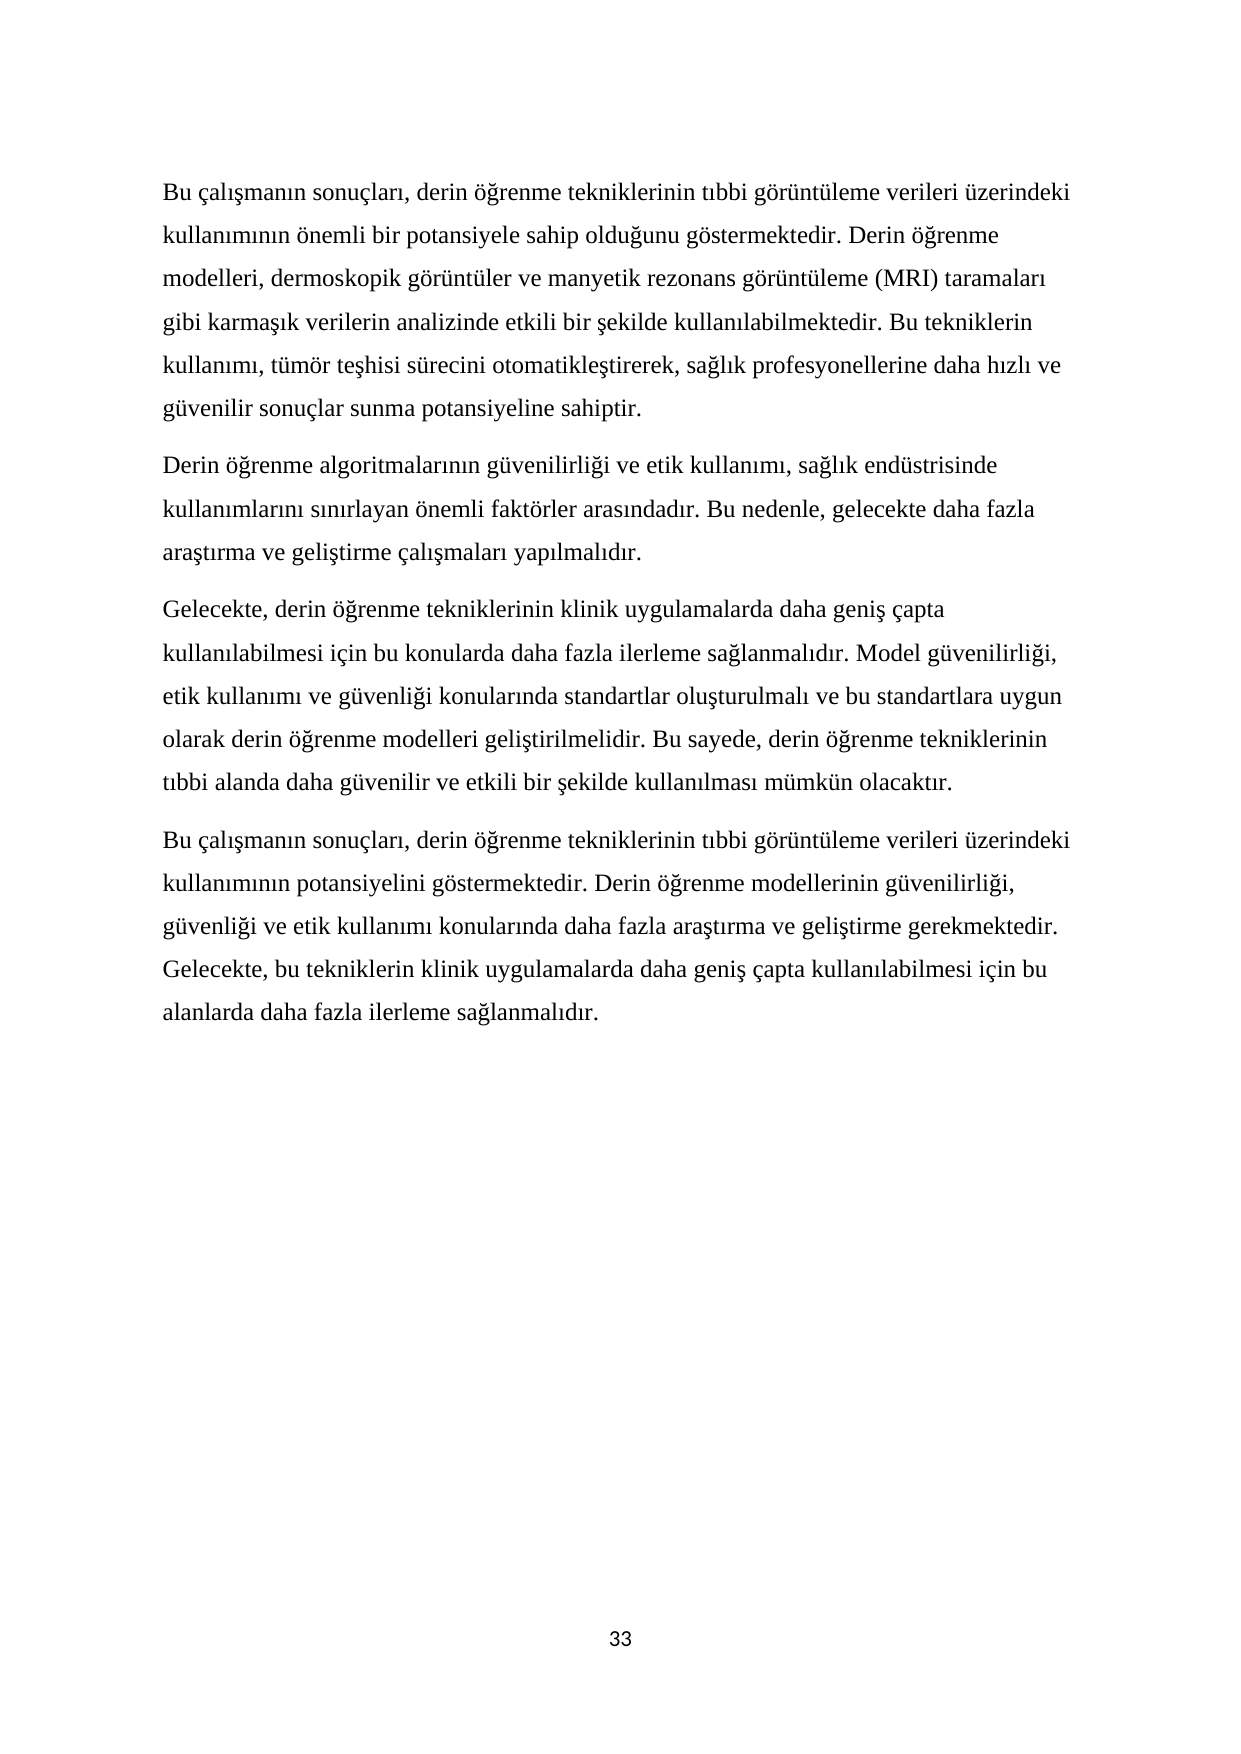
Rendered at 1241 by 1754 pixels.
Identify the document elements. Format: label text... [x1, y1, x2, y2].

text Gelecekte, derin öğrenme tekniklerinin klinik uygulamalarda daha geniş çapta kullanılabilmesi için bu konularda daha fazla ilerleme sağlanmalıdır. Model güvenilirliği, etik kullanımı ve güvenliği konularında standartlar oluşturulmalı ve bu standartlara uygun olarak derin öğrenme modelleri geliştirilmelidir. Bu sayede, derin öğrenme tekniklerinin tıbbi alanda daha güvenilir ve etkili bir şekilde kullanılması mümkün olacaktır. [162, 594, 1078, 796]
text Bu çalışmanın sonuçları, derin öğrenme tekniklerinin tıbbi görüntüleme verileri üzerindeki kullanımının potansiyelini göstermektedir. Derin öğrenme modellerinin güvenilirliği, güvenliği ve etik kullanımı konularında daha fazla araştırma ve geliştirme gerekmektedir. Gelecekte, bu tekniklerin klinik uygulamalarda daha geniş çapta kullanılabilmesi için bu alanlarda daha fazla ilerleme sağlanmalıdır. [162, 825, 1078, 1026]
text Derin öğrenme algoritmalarının güvenilirliği ve etik kullanımı, sağlık endüstrisinde kullanımlarını sınırlayan önemli faktörler arasındadır. Bu nedenle, gelecekte daha fazla araştırma ve geliştirme çalışmaları yapılmalıdır. [162, 451, 1078, 566]
text Bu çalışmanın sonuçları, derin öğrenme tekniklerinin tıbbi görüntüleme verileri üzerindeki kullanımının önemli bir potansiyele sahip olduğunu göstermektedir. Derin öğrenme modelleri, dermoskopik görüntüler ve manyetik rezonans görüntüleme (MRI) taramaları gibi karmaşık verilerin analizinde etkili bir şekilde kullanılabilmektedir. Bu tekniklerin kullanımı, tümör teşhisi sürecini otomatikleştirerek, sağlık profesyonellerine daha hızlı ve güvenilir sonuçlar sunma potansiyeline sahiptir. [162, 177, 1078, 422]
